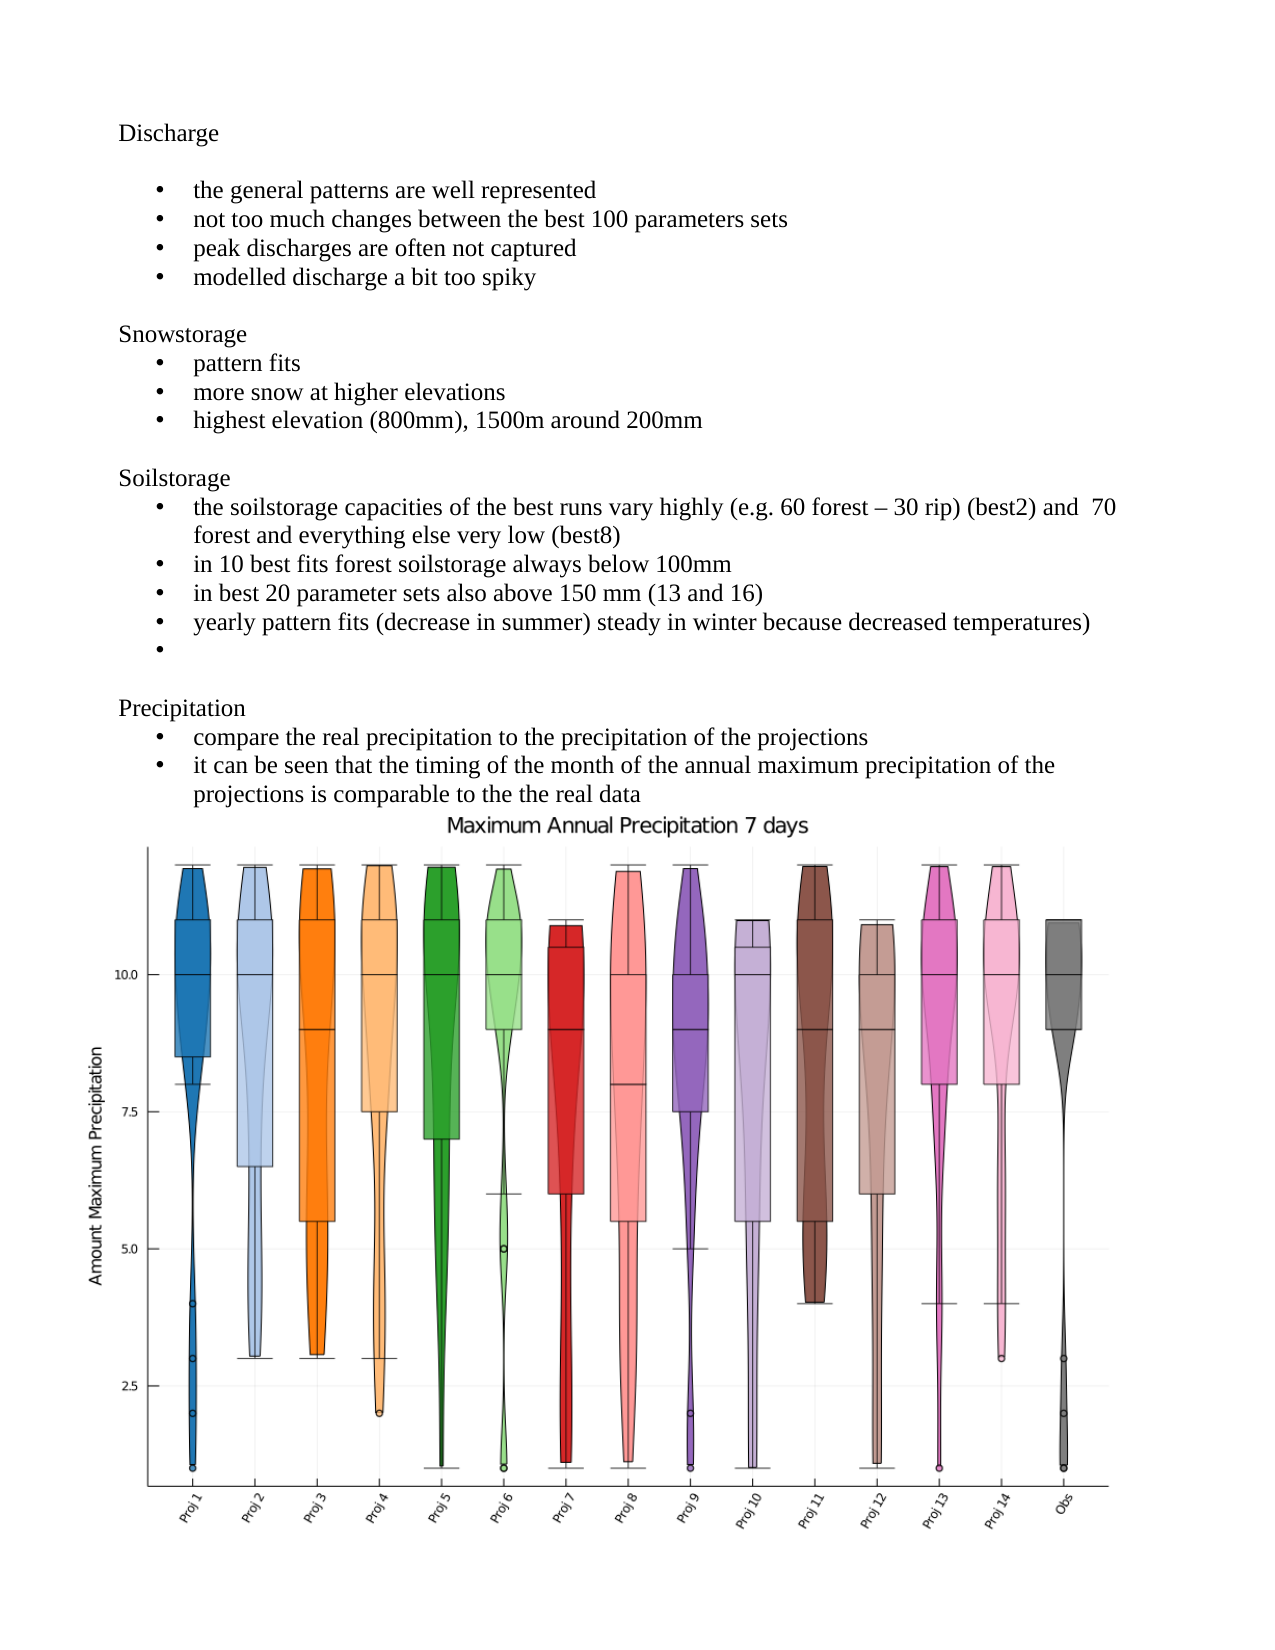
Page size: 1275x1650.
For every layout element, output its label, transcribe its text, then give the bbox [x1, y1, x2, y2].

text Soilstorage [118, 463, 1157, 492]
list pattern fits [156, 348, 1157, 377]
list compare the real precipitation to the precipitation of the projections [156, 722, 1157, 751]
text Snowstorage [118, 319, 1157, 348]
list peak discharges are often not captured [156, 233, 1157, 262]
list more snow at higher elevations [156, 377, 1157, 406]
list it can be seen that the timing of the month of the annual maximum precipitation of the projections is comparable to the the real data [156, 751, 1157, 808]
text Precipitation [118, 693, 1157, 722]
list in 10 best fits forest soilstorage always below 100mm [156, 549, 1157, 578]
list yearly pattern fits (decrease in summer) steady in winter because decreased temperatures) [156, 607, 1157, 636]
list in best 20 parameter sets also above 150 mm (13 and 16) [156, 578, 1157, 607]
list modelled discharge a bit too spiky [156, 262, 1157, 291]
list the general patterns are well represented [156, 176, 1157, 204]
list the soilstorage capacities of the best runs vary highly (e.g. 60 forest – 30 rip) (best2) and 70 forest and everything else very low (best8) [156, 492, 1157, 549]
picture [82, 815, 1121, 1542]
list highest elevation (800mm), 1500m around 200mm [156, 406, 1157, 434]
text Discharge [118, 118, 1157, 147]
list not too much changes between the best 100 parameters sets [156, 204, 1157, 233]
